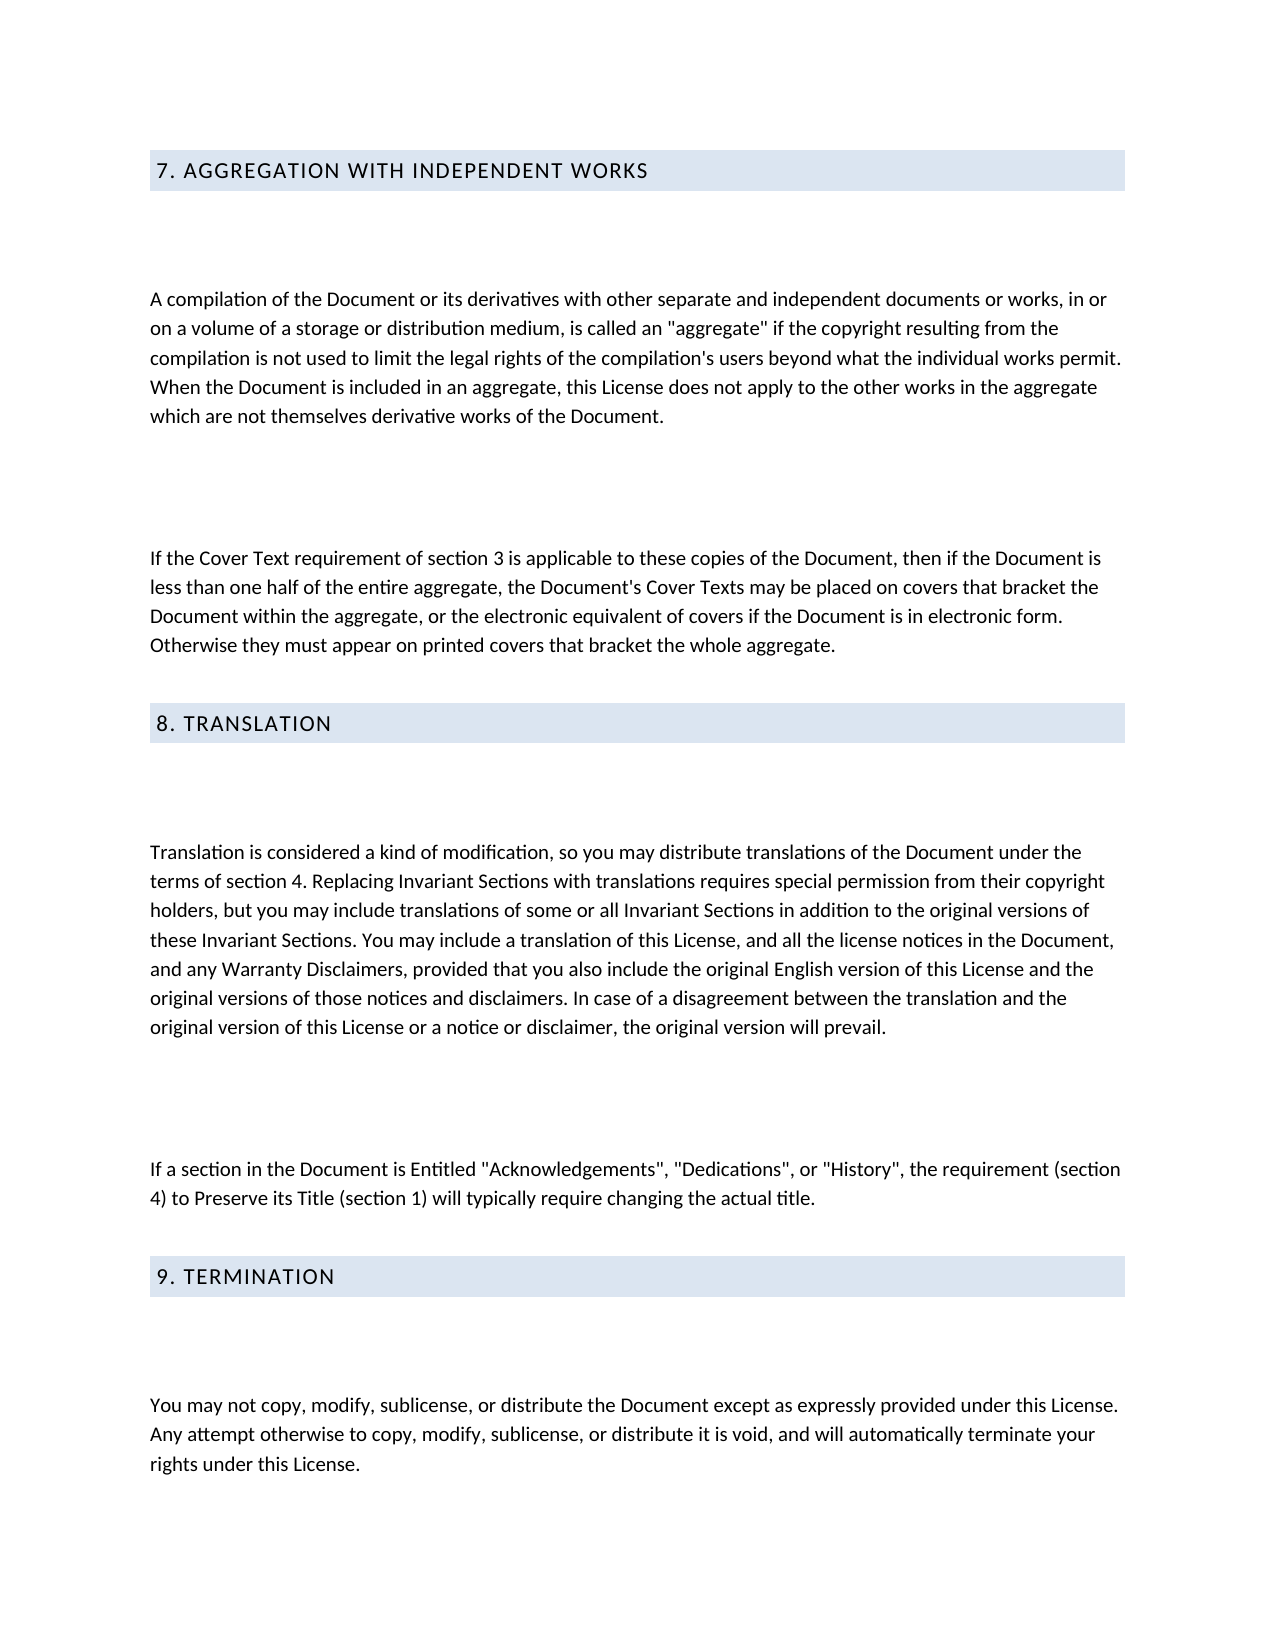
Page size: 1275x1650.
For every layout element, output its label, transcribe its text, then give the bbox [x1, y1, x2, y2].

text Translation is considered a kind of modification, so you may distribute translations of the Document under the terms of section 4. Replacing Invariant Sections with translations requires special permission from their copyright holders, but you may include translations of some or all Invariant Sections in addition to the original versions of these Invariant Sections. You may include a translation of this License, and all the license notices in the Document, and any Warranty Disclaimers, provided that you also include the original English version of this License and the original versions of those notices and disclaimers. In case of a disagreement between the translation and the original version of this License or a notice or disclaimer, the original version will prevail. [150, 839, 1125, 1040]
text If the Cover Text requirement of section 3 is applicable to these copies of the Document, then if the Document is less than one half of the entire aggregate, the Document's Cover Texts may be placed on covers that bracket the Document within the aggregate, or the electronic equivalent of covers if the Document is in electronic form. Otherwise they must appear on printed covers that bracket the whole aggregate. [150, 545, 1125, 658]
subtitle 7. AGGREGATION WITH INDEPENDENT WORKS [156, 156, 1119, 184]
subtitle 8. TRANSLATION [156, 709, 1119, 737]
subtitle 9. TERMINATION [156, 1262, 1119, 1290]
text You may not copy, modify, sublicense, or distribute the Document except as expressly provided under this License. Any attempt otherwise to copy, modify, sublicense, or distribute it is void, and will automatically terminate your rights under this License. [150, 1392, 1125, 1476]
text A compilation of the Document or its derivatives with other separate and independent documents or works, in or on a volume of a storage or distribution medium, is called an "aggregate" if the copyright resulting from the compilation is not used to limit the legal rights of the compilation's users beyond what the individual works permit. When the Document is included in an aggregate, this License does not apply to the other works in the aggregate which are not themselves derivative works of the Document. [150, 286, 1125, 428]
text If a section in the Document is Entitled "Acknowledgements", "Dedications", or "History", the requirement (section 4) to Preserve its Title (section 1) will typically require changing the actual title. [150, 1156, 1125, 1211]
